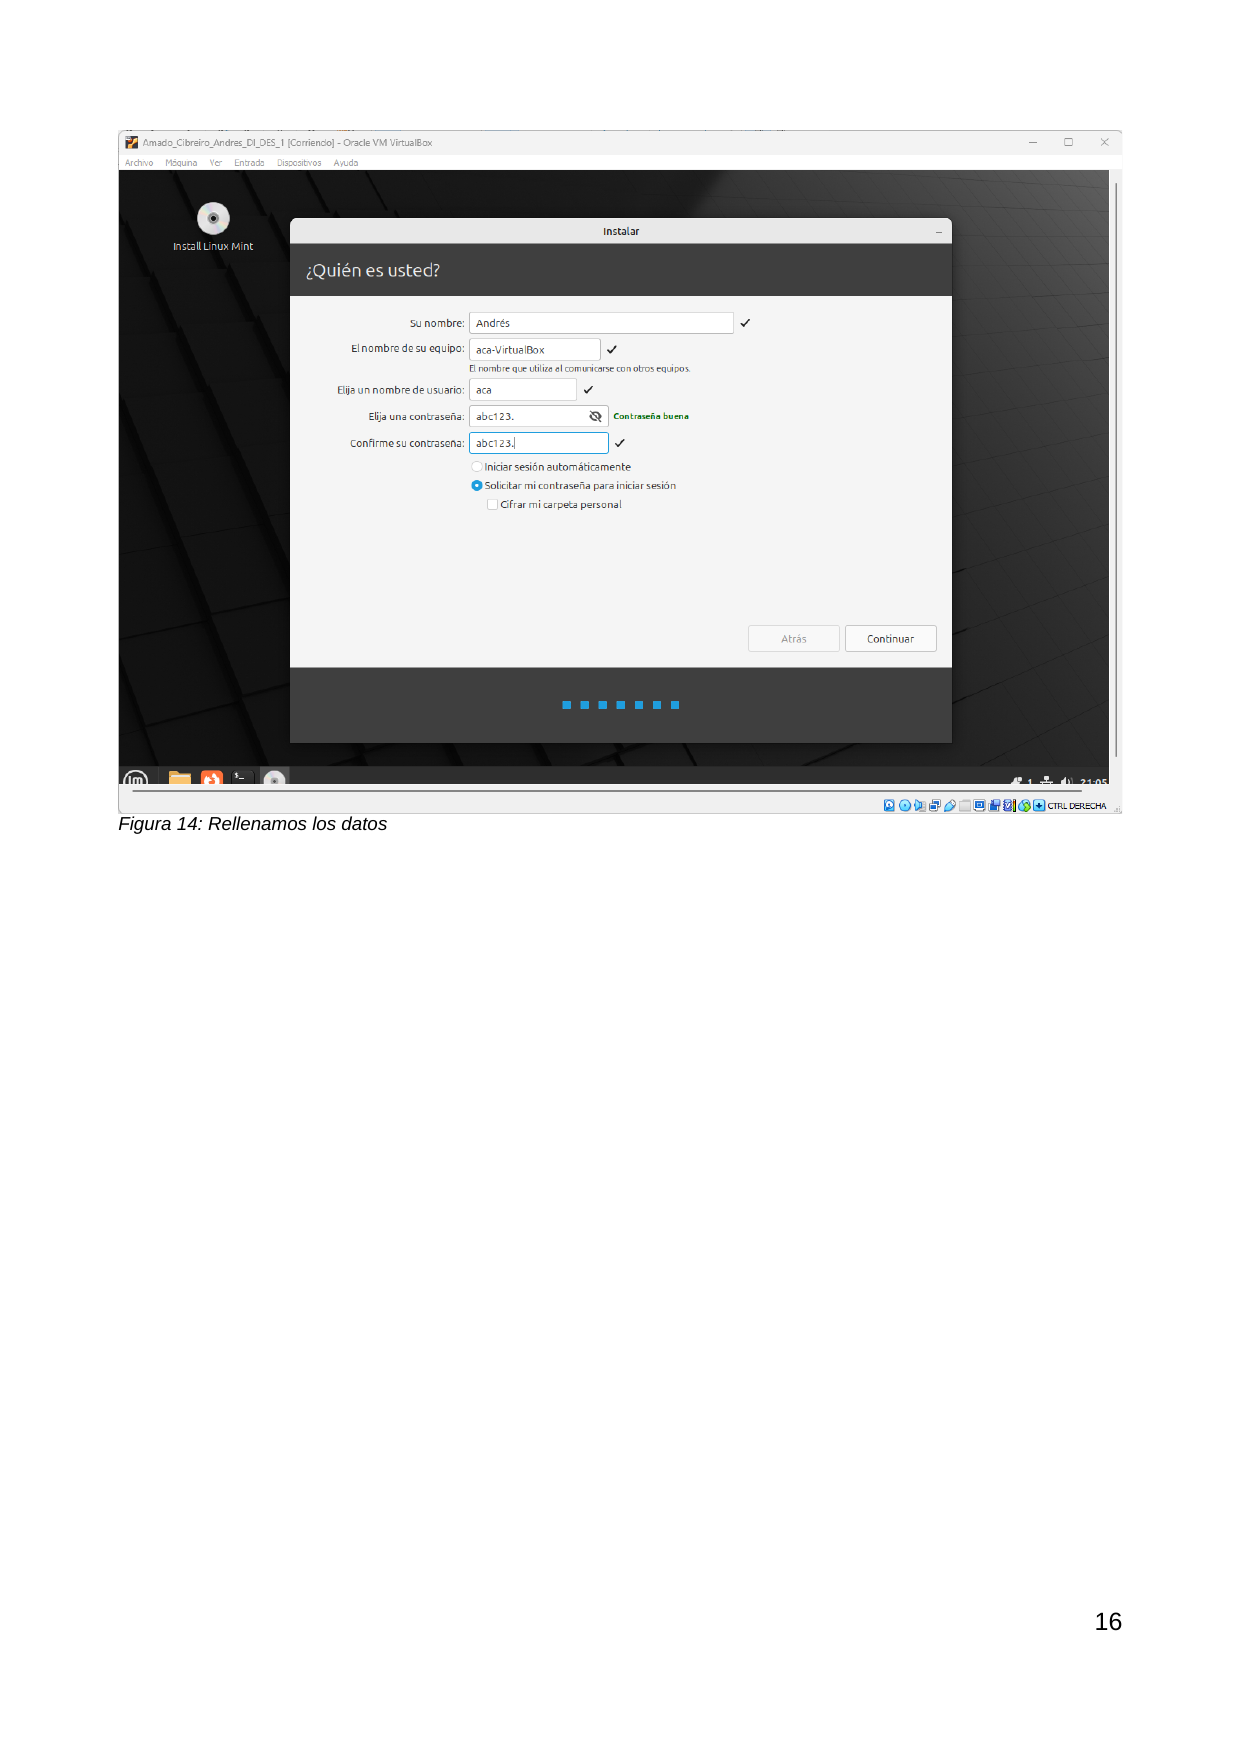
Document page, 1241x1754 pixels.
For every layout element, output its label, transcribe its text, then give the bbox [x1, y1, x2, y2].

picture [118, 130, 1123, 814]
text Figura 14: Rellenamos los datos [118, 814, 1122, 835]
